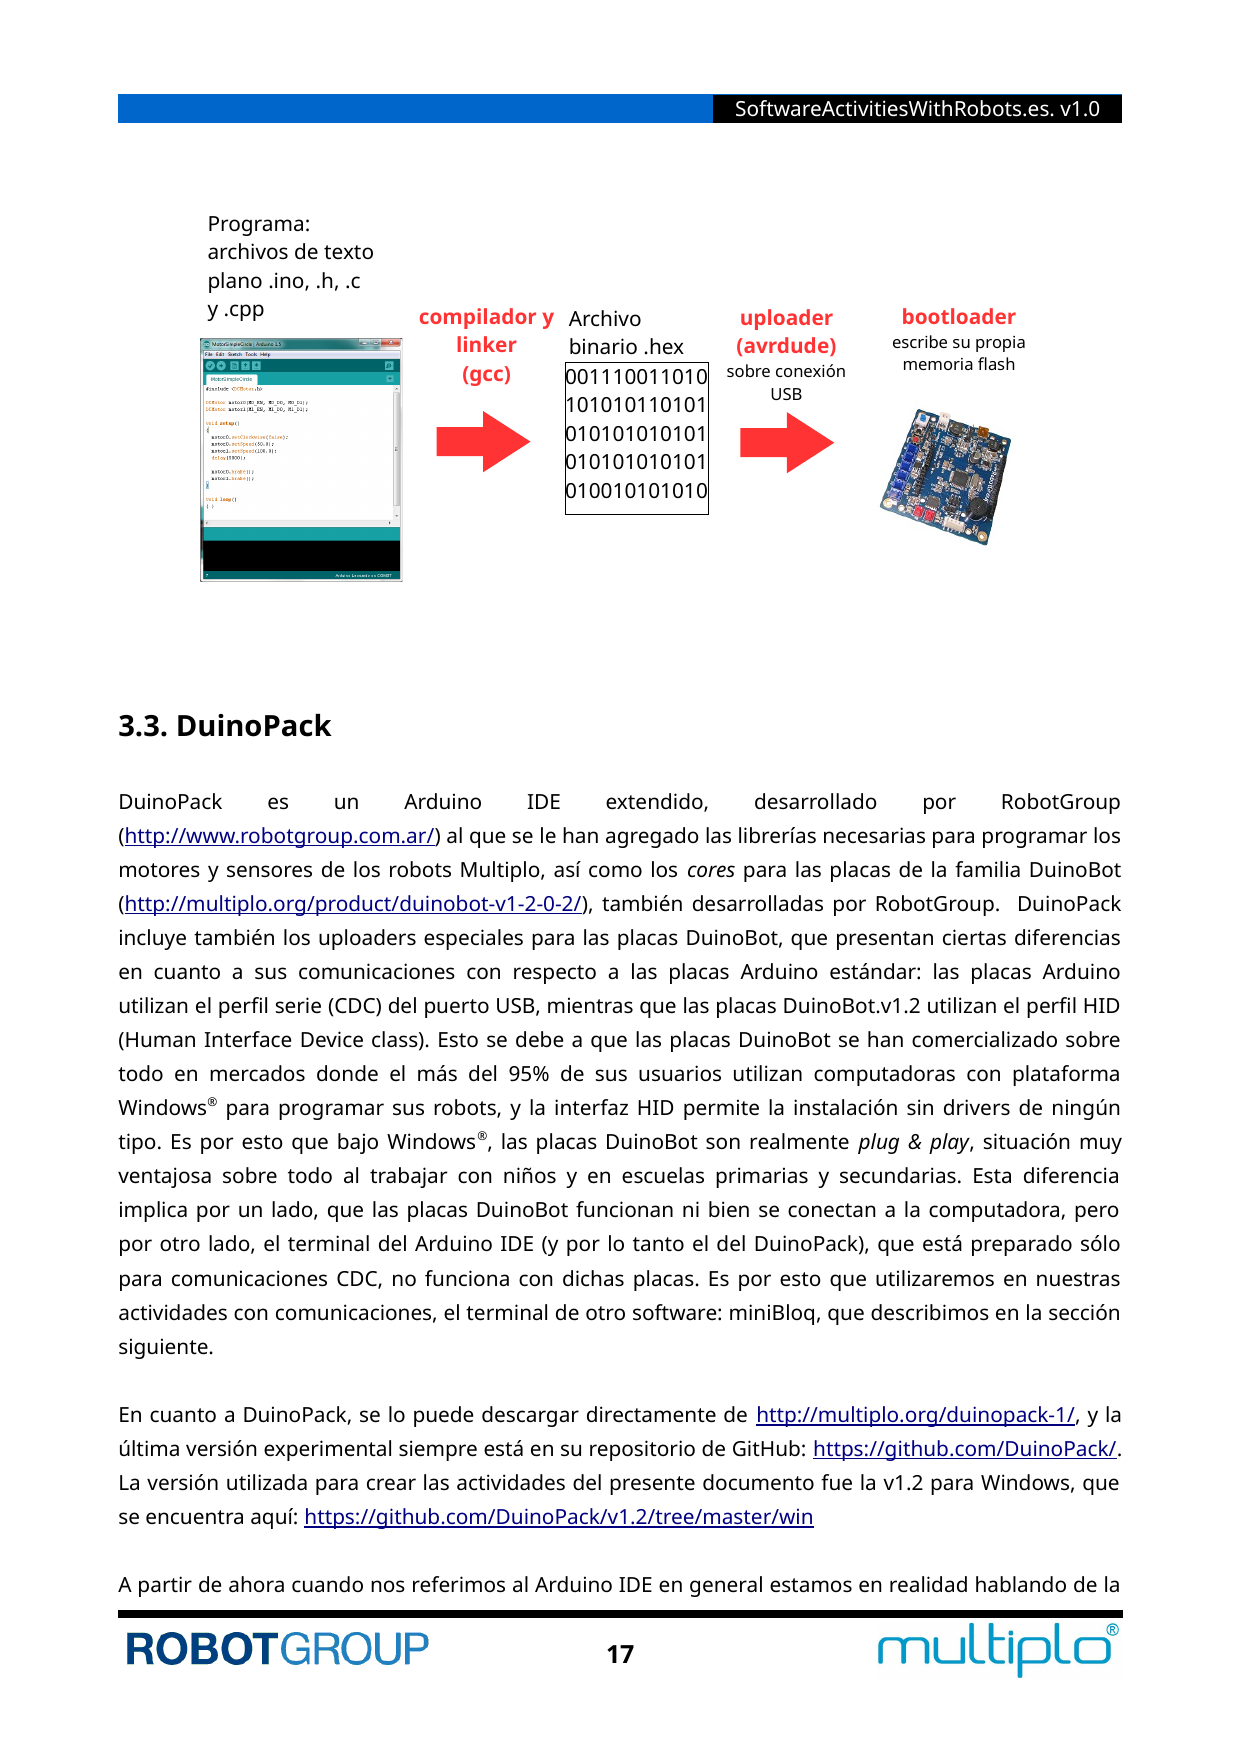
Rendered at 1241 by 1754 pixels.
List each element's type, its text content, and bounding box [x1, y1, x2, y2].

picture [200, 338, 403, 582]
picture [877, 1622, 1123, 1679]
text En cuanto a DuinoPack, se lo puede descargar directamente de http://multiplo.org/duinopack-1/, y la última versión experimental siempre está en su repositorio de GitHub: https://github.com/DuinoPack/. La versión utilizada para crear las actividades del presente documento fue la v1.2 para Windows, que se encuentra aquí: https://github.com/DuinoPack/v1.2/tree/master/win [118, 1400, 1122, 1531]
picture [868, 399, 1026, 556]
text DuinoPack es un Arduino IDE extendido, desarrollado por RobotGroup (http://www.robotgroup.com.ar/) al que se le han agregado las librerías necesarias para programar los motores y sensores de los robots Multiplo, así como los cores para las placas de la familia DuinoBot (http://multiplo.org/product/duinobot-v1-2-0-2/), también desarrolladas por RobotGroup. DuinoPack incluye también los uploaders especiales para las placas DuinoBot, que presentan ciertas diferencias en cuanto a sus comunicaciones con respecto a las placas Arduino estándar: las placas Arduino utilizan el perfil serie (CDC) del puerto USB, mientras que las placas DuinoBot.v1.2 utilizan el perfil HID (Human Interface Device class). Esto se debe a que las placas DuinoBot se han comercializado sobre todo en mercados donde el más del 95% de sus usuarios utilizan computadoras con plataforma Windows® para programar sus robots, y la interfaz HID permite la instalación sin drivers de ningún tipo. Es por esto que bajo Windows®, las placas DuinoBot son realmente plug & play, situación muy ventajosa sobre todo al trabajar con niños y en escuelas primarias y secundarias. Esta diferencia implica por un lado, que las placas DuinoBot funcionan ni bien se conectan a la computadora, pero por otro lado, el terminal del Arduino IDE (y por lo tanto el del DuinoPack), que está preparado sólo para comunicaciones CDC, no funciona con dichas placas. Es por esto que utilizaremos en nuestras actividades con comunicaciones, el terminal de otro software: miniBloq, que describimos en la sección siguiente. [118, 787, 1122, 1360]
picture [118, 1622, 434, 1673]
text 3.3. DuinoPack [118, 705, 1122, 745]
text A partir de ahora cuando nos referimos al Arduino IDE en general estamos en realidad hablando de la [118, 1570, 1122, 1599]
